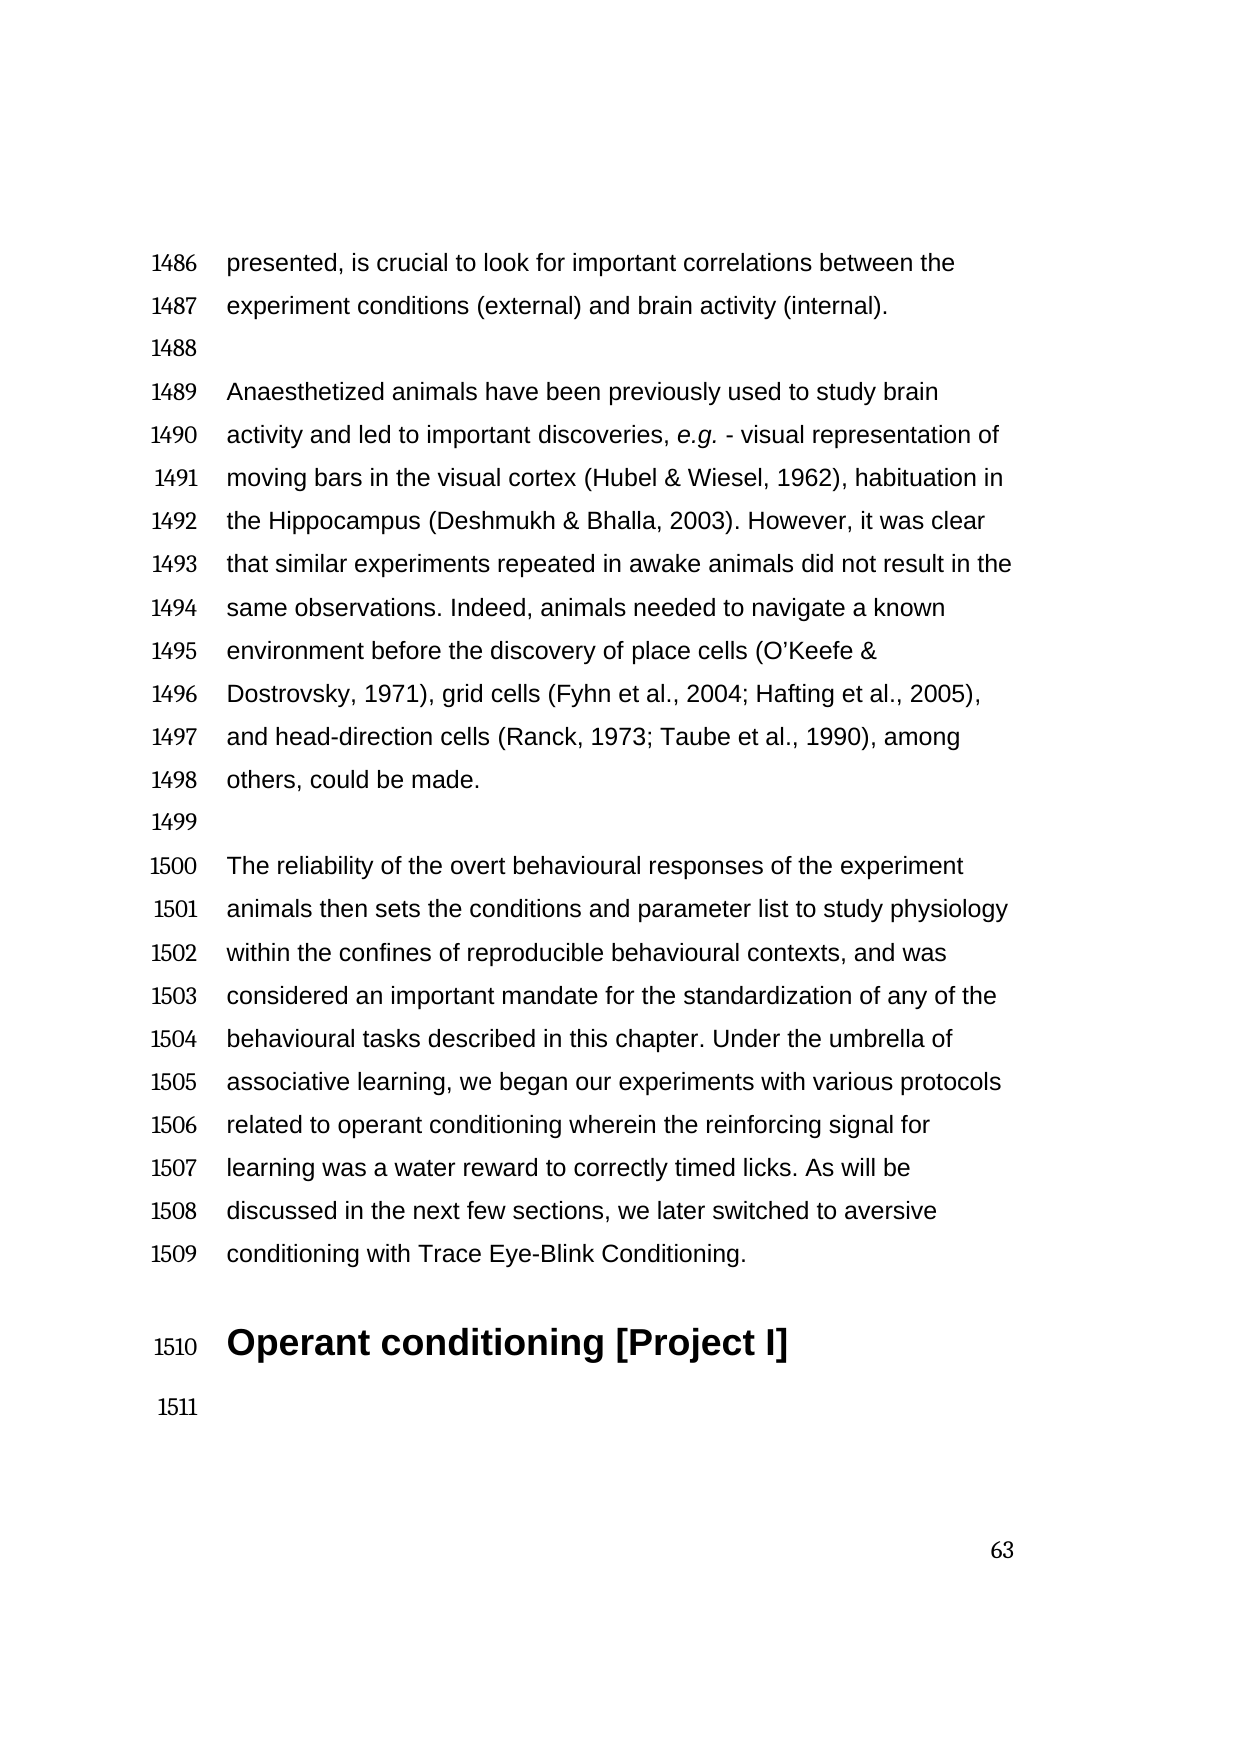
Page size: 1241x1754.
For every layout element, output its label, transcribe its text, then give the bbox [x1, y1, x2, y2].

subtitle Operant conditioning [Project I] [226, 1320, 1014, 1363]
text Anaesthetized animals have been previously used to study brain activity and led to important discoveries, e.g. - visual representation of moving bars in the visual cortex (Hubel & Wiesel, 1962)⁠, habituation in the Hippocampus (Deshmukh & Bhalla, 2003)⁠. However, it was clear that similar experiments repeated in awake animals did not result in the same observations. Indeed, animals needed to navigate a known environment before the discovery of place cells (O’Keefe & Dostrovsky, 1971)⁠, grid cells (Fyhn et al., 2004; Hafting et al., 2005)⁠, and head-direction cells (Ranck, 1973; Taube et al., 1990)⁠, among others, could be made. [226, 377, 1014, 794]
text presented, is crucial to look for important correlations between the experiment conditions (external) and brain activity (internal). [226, 248, 1014, 319]
text The reliability of the overt behavioural responses of the experiment animals then sets the conditions and parameter list to study physiology within the confines of reproducible behavioural contexts, and was considered an important mandate for the standardization of any of the behavioural tasks described in this chapter. Under the umbrella of associative learning, we began our experiments with various protocols related to operant conditioning wherein the reinforcing signal for learning was a water reward to correctly timed licks. As will be discussed in the next few sections, we later switched to aversive conditioning with Trace Eye-Blink Conditioning. [226, 851, 1014, 1268]
